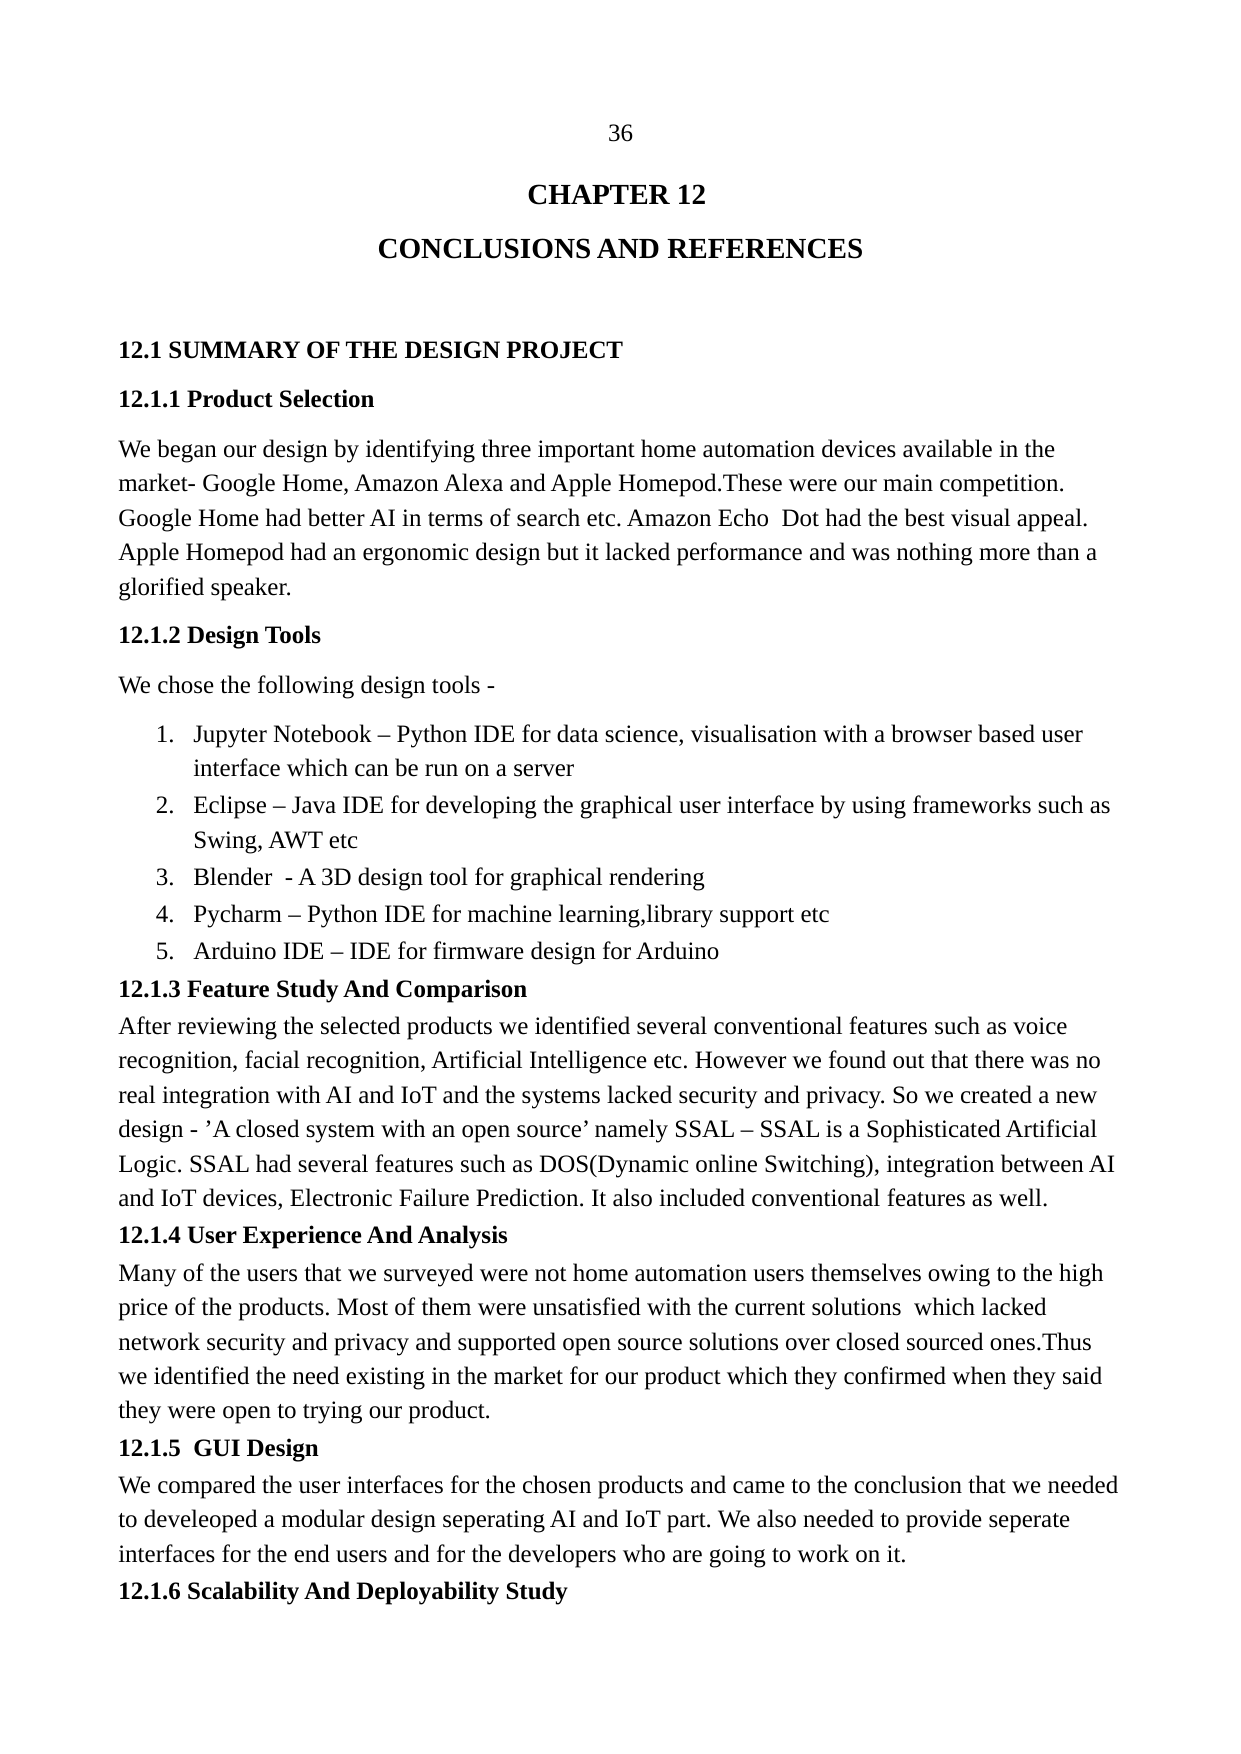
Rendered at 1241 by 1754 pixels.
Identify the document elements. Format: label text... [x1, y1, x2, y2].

text 12.1 SUMMARY OF THE DESIGN PROJECT [118, 336, 1122, 364]
list Jupyter Notebook – Python IDE for data science, visualisation with a browser based user interface which can be run on a server [156, 719, 1122, 782]
text CONCLUSIONS AND REFERENCES [118, 232, 1122, 265]
list Eclipse – Java IDE for developing the graphical user interface by using frameworks such as Swing, AWT etc [156, 790, 1122, 854]
list Blender - A 3D design tool for graphical rendering [156, 862, 1122, 891]
text 12.1.5 GUI Design [118, 1433, 1122, 1461]
text We began our design by identifying three important home automation devices available in the market- Google Home, Amazon Alexa and Apple Homepod.These were our main competition. Google Home had better AI in terms of search etc. Amazon Echo Dot had the best visual appeal. Apple Homepod had an ergonomic design but it lacked performance and was nothing more than a glorified speaker. [118, 434, 1122, 600]
text Many of the users that we surveyed were not home automation users themselves owing to the high price of the products. Most of them were unsatisfied with the current solutions which lacked network security and privacy and supported open source solutions over closed sourced ones.Thus we identified the need existing in the market for our product which they confirmed when they said they were open to trying our product. [118, 1258, 1122, 1424]
text 12.1.1 Product Selection [118, 384, 1122, 413]
text 12.1.2 Design Tools [118, 621, 1122, 649]
text 12.1.4 User Experience And Analysis [118, 1220, 1122, 1249]
text 12.1.6 Scalability And Deployability Study [118, 1576, 1122, 1605]
list Pycharm – Python IDE for machine learning,library support etc [156, 899, 1122, 928]
text 12.1.3 Feature Study And Comparison [118, 974, 1122, 1002]
text CHAPTER 12 [118, 177, 1122, 210]
list Arduino IDE – IDE for firmware design for Arduino [156, 936, 1122, 965]
text We compared the user interfaces for the chosen products and came to the conclusion that we needed to develeoped a modular design seperating AI and IoT part. We also needed to provide seperate interfaces for the end users and for the developers who are going to work on it. [118, 1470, 1122, 1568]
text After reviewing the selected products we identified several conventional features such as voice recognition, facial recognition, Artificial Intelligence etc. However we found out that there was no real integration with AI and IoT and the systems lacked security and privacy. So we created a new design - ’A closed system with an open source’ namely SSAL – SSAL is a Sophisticated Artificial Logic. SSAL had several features such as DOS(Dynamic online Switching), integration between AI and IoT devices, Electronic Failure Prediction. It also included conventional features as well. [118, 1011, 1122, 1212]
text We chose the following design tools - [118, 670, 1122, 698]
